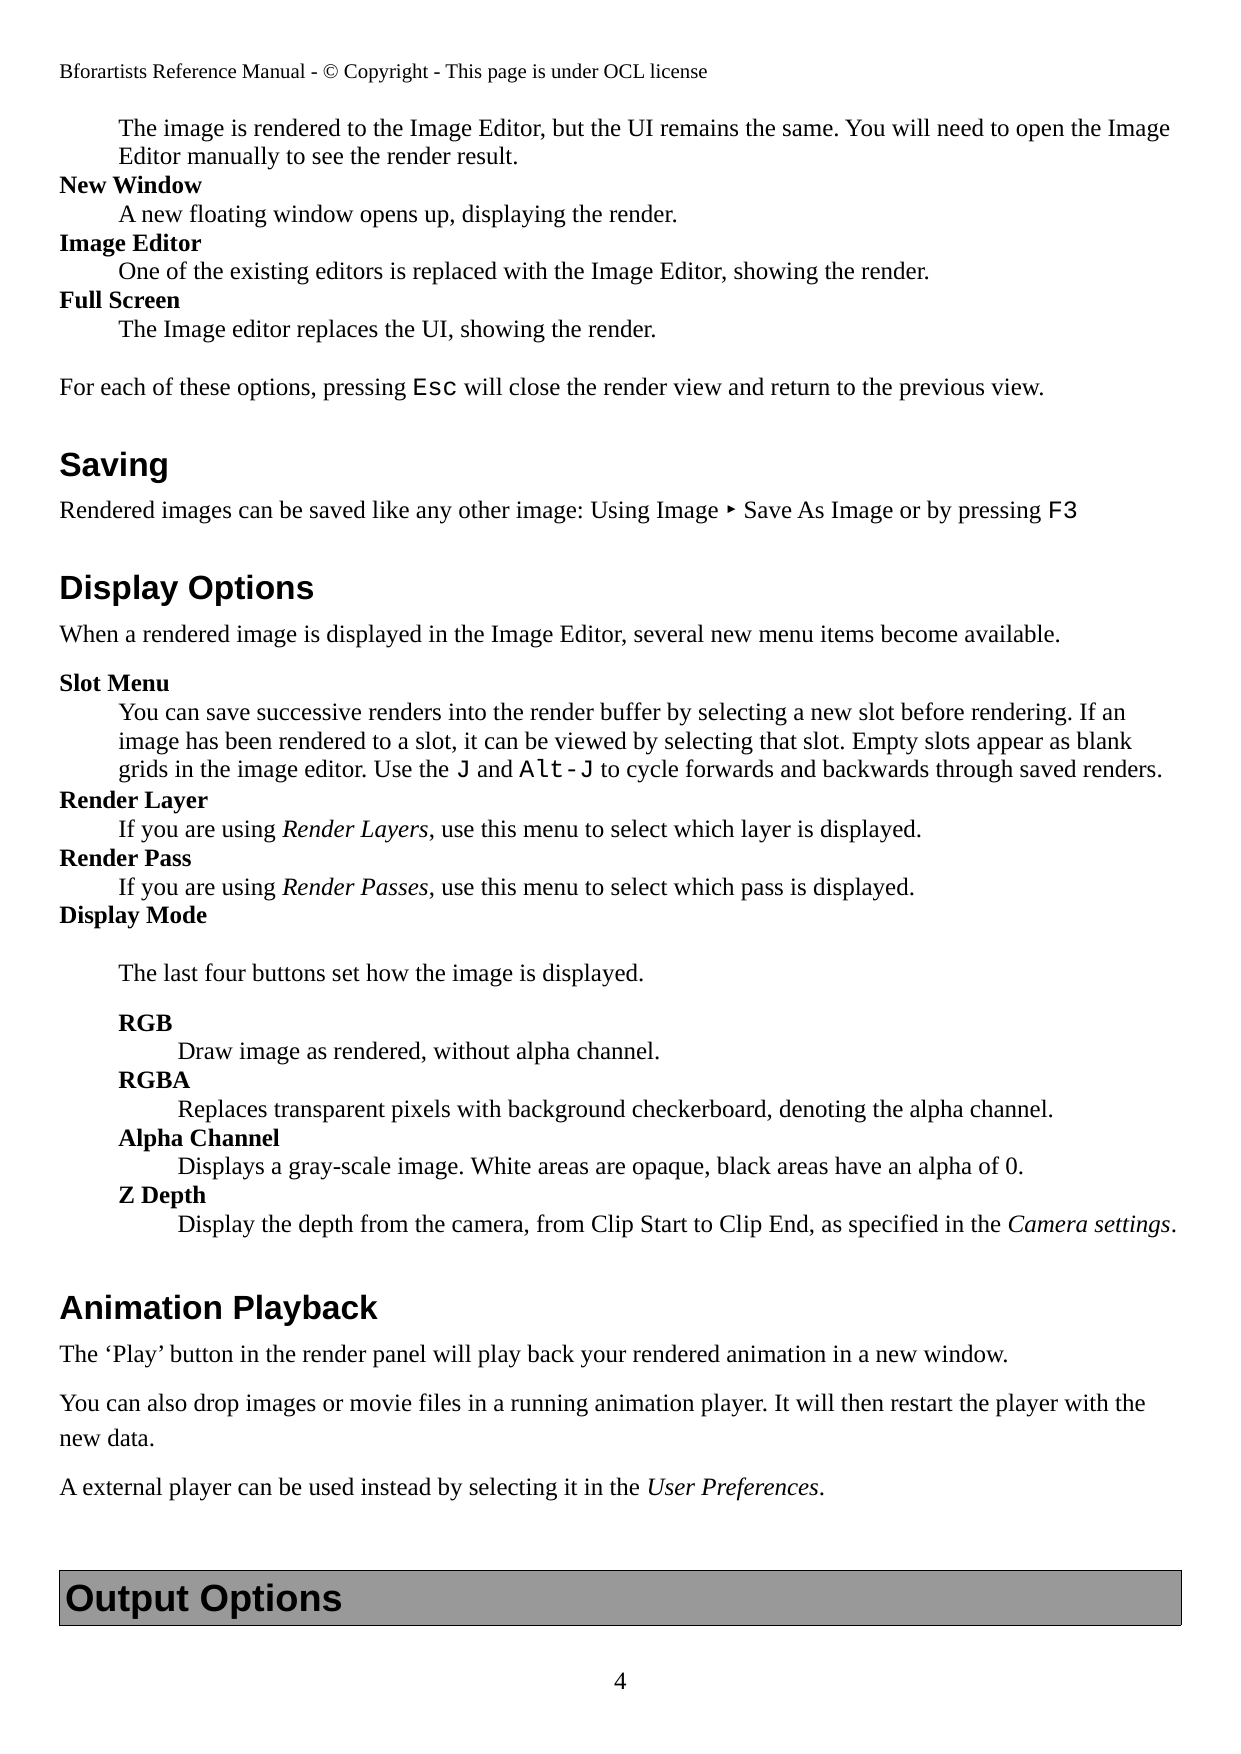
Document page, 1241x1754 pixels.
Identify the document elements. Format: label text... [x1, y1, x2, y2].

list Displays a gray-scale image. White areas are opaque, black areas have an alpha of 0. [177, 1151, 1181, 1180]
text A external player can be used instead by selecting it in the User Preferences. [59, 1472, 1181, 1500]
list Replaces transparent pixels with background checkerboard, denoting the alpha channel. [177, 1094, 1181, 1123]
list The Image editor replaces the UI, showing the render. [118, 314, 1181, 343]
list If you are using Render Layers, use this menu to select which layer is displayed. [118, 814, 1181, 843]
text Rendered images can be saved like any other image: Using Image ‣ Save As Image or by pressing F3 [59, 496, 1181, 526]
list A new floating window opens up, displaying the render. [118, 199, 1181, 228]
list You can save successive renders into the render buffer by selecting a new slot before rendering. If an image has been rendered to a slot, it can be viewed by selecting that slot. Empty slots appear as blank grids in the image editor. Use the J and Alt-J to cycle forwards and backwards through saved renders. [118, 697, 1181, 785]
text The last four buttons set how the image is displayed. [118, 958, 1181, 987]
subtitle Image Editor [59, 228, 1181, 256]
text When a rendered image is displayed in the Image Editor, several new menu items become available. [59, 619, 1181, 648]
text You can also drop images or movie files in a running animation player. It will then restart the player with the new data. [59, 1388, 1181, 1451]
subtitle Saving [59, 444, 1181, 483]
subtitle Render Pass [59, 843, 1181, 872]
subtitle Render Layer [59, 785, 1181, 814]
subtitle RGBA [118, 1065, 1181, 1094]
table_header Output Options [60, 1571, 1181, 1625]
subtitle Display Mode [59, 900, 1181, 929]
subtitle Display Options [59, 568, 1181, 607]
list One of the existing editors is replaced with the Image Editor, showing the render. [118, 256, 1181, 285]
subtitle Full Screen [59, 285, 1181, 314]
subtitle RGB [118, 1008, 1181, 1036]
list Display the depth from the camera, from Clip Start to Clip End, as specified in the Camera settings. [177, 1209, 1181, 1238]
list Draw image as rendered, without alpha channel. [177, 1036, 1181, 1065]
subtitle Animation Playback [59, 1288, 1181, 1327]
list If you are using Render Passes, use this menu to select which pass is displayed. [118, 872, 1181, 900]
subtitle Slot Menu [59, 668, 1181, 697]
subtitle New Window [59, 170, 1181, 199]
text For each of these options, pressing Esc will close the render view and return to the previous view. [59, 372, 1181, 403]
list The image is rendered to the Image Editor, but the UI remains the same. You will need to open the Image Editor manually to see the render result. [118, 113, 1181, 170]
text The ‘Play’ button in the render panel will play back your rendered animation in a new window. [59, 1339, 1181, 1368]
subtitle Z Depth [118, 1180, 1181, 1209]
subtitle Alpha Channel [118, 1123, 1181, 1151]
